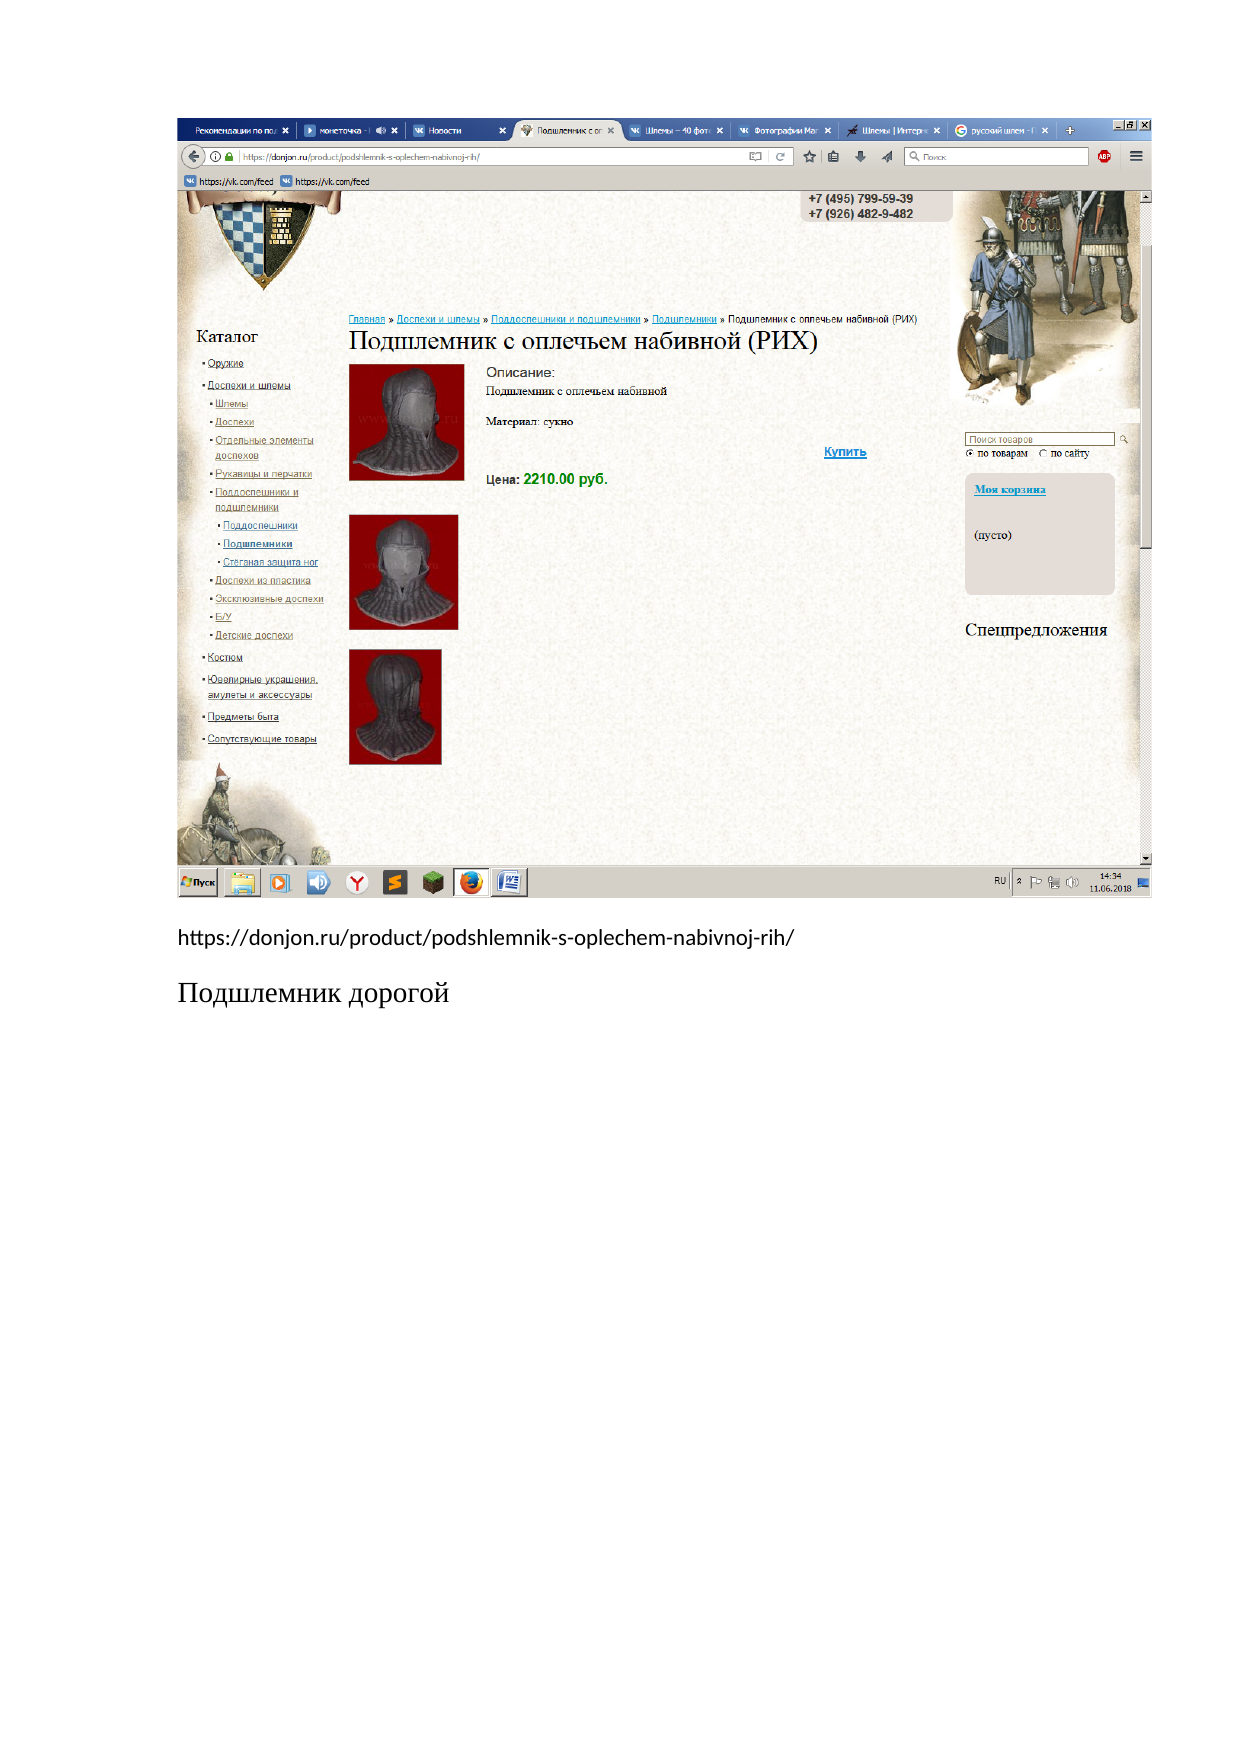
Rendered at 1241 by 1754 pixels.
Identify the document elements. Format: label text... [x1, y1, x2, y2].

text https://donjon.ru/product/podshlemnik-s-oplechem-nabivnoj-rih/ [177, 923, 1152, 951]
text Подшлемник дорогой [177, 976, 1152, 1009]
picture [177, 118, 1152, 898]
